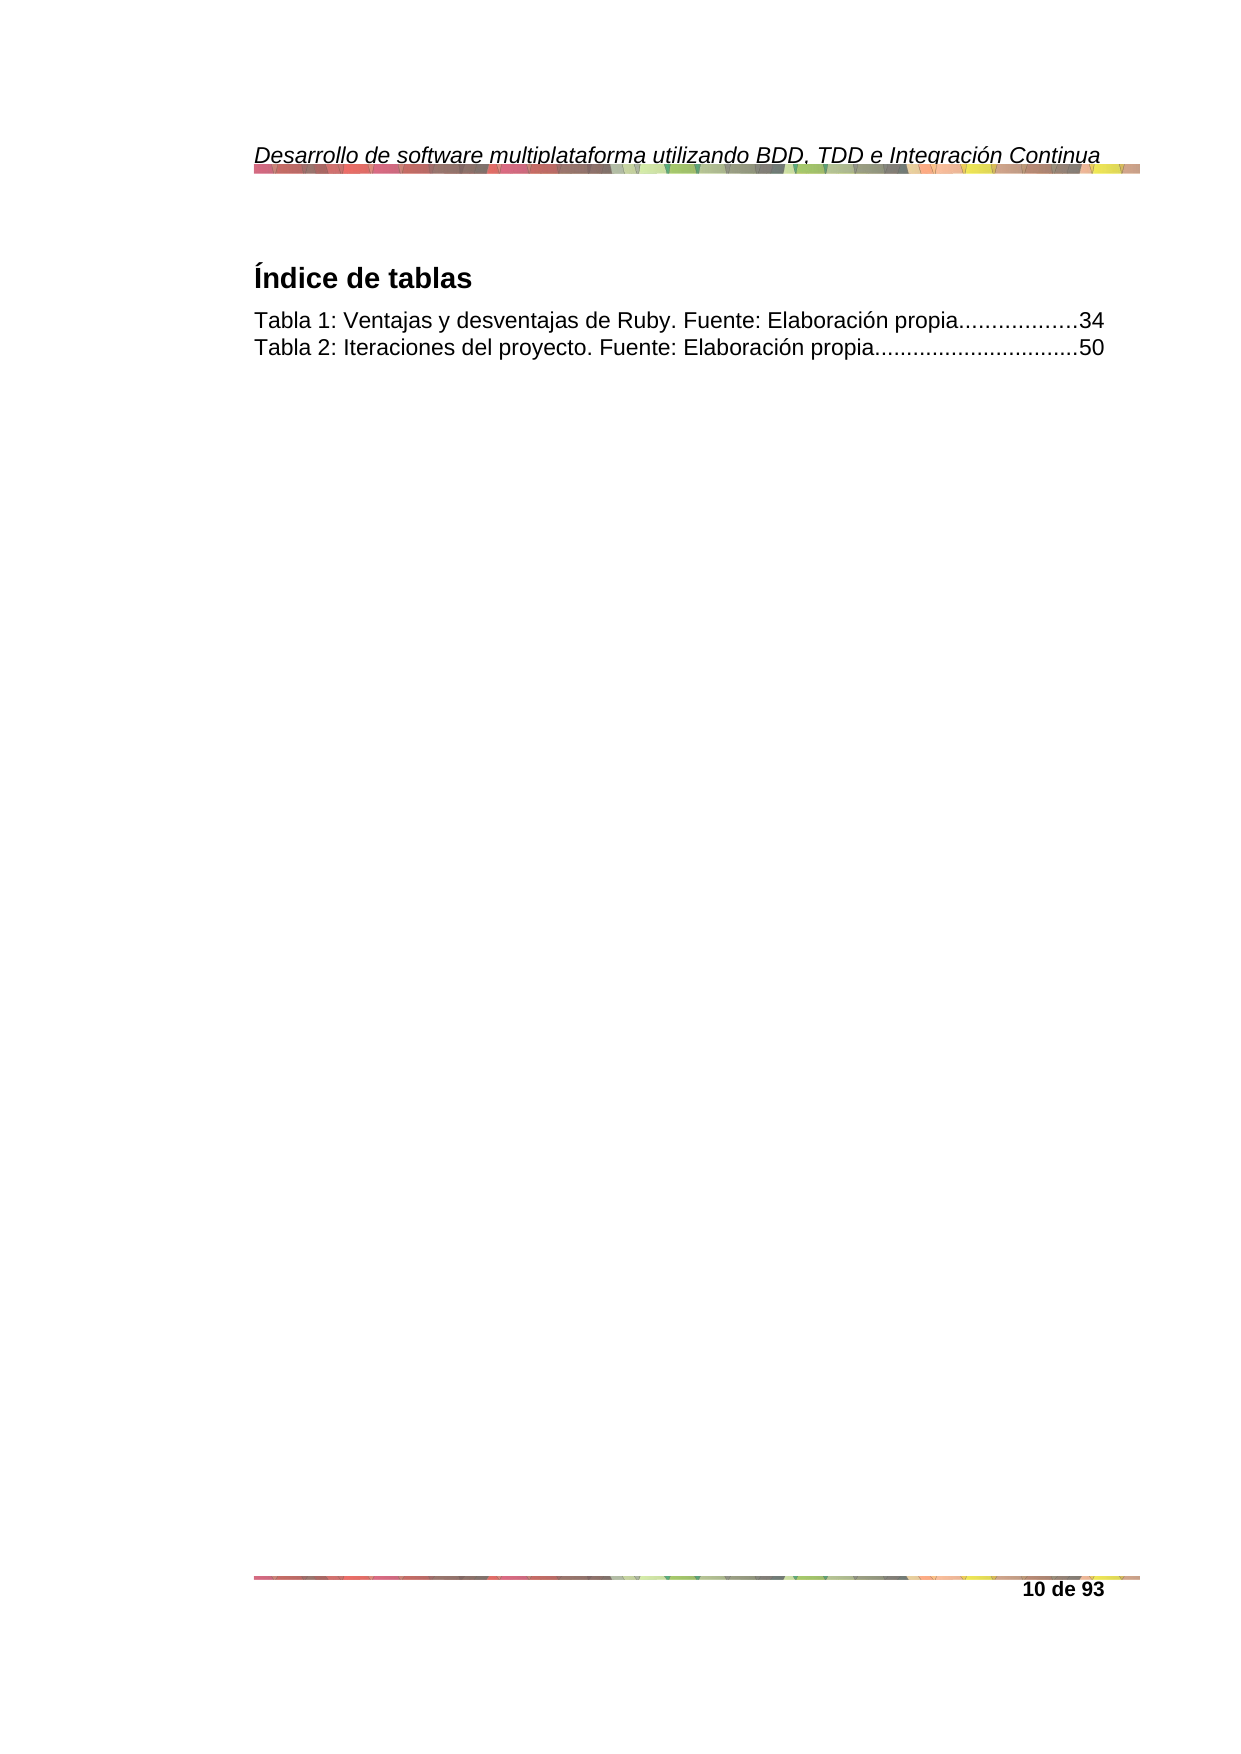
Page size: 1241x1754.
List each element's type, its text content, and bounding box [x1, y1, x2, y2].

subtitle Índice de tablas [254, 261, 1104, 294]
text Tabla 2: Iteraciones del proyecto. Fuente: Elaboración propia. 50 [254, 333, 1104, 360]
text Tabla 1: Ventajas y desventajas de Ruby. Fuente: Elaboración propia. 34 [254, 307, 1104, 333]
